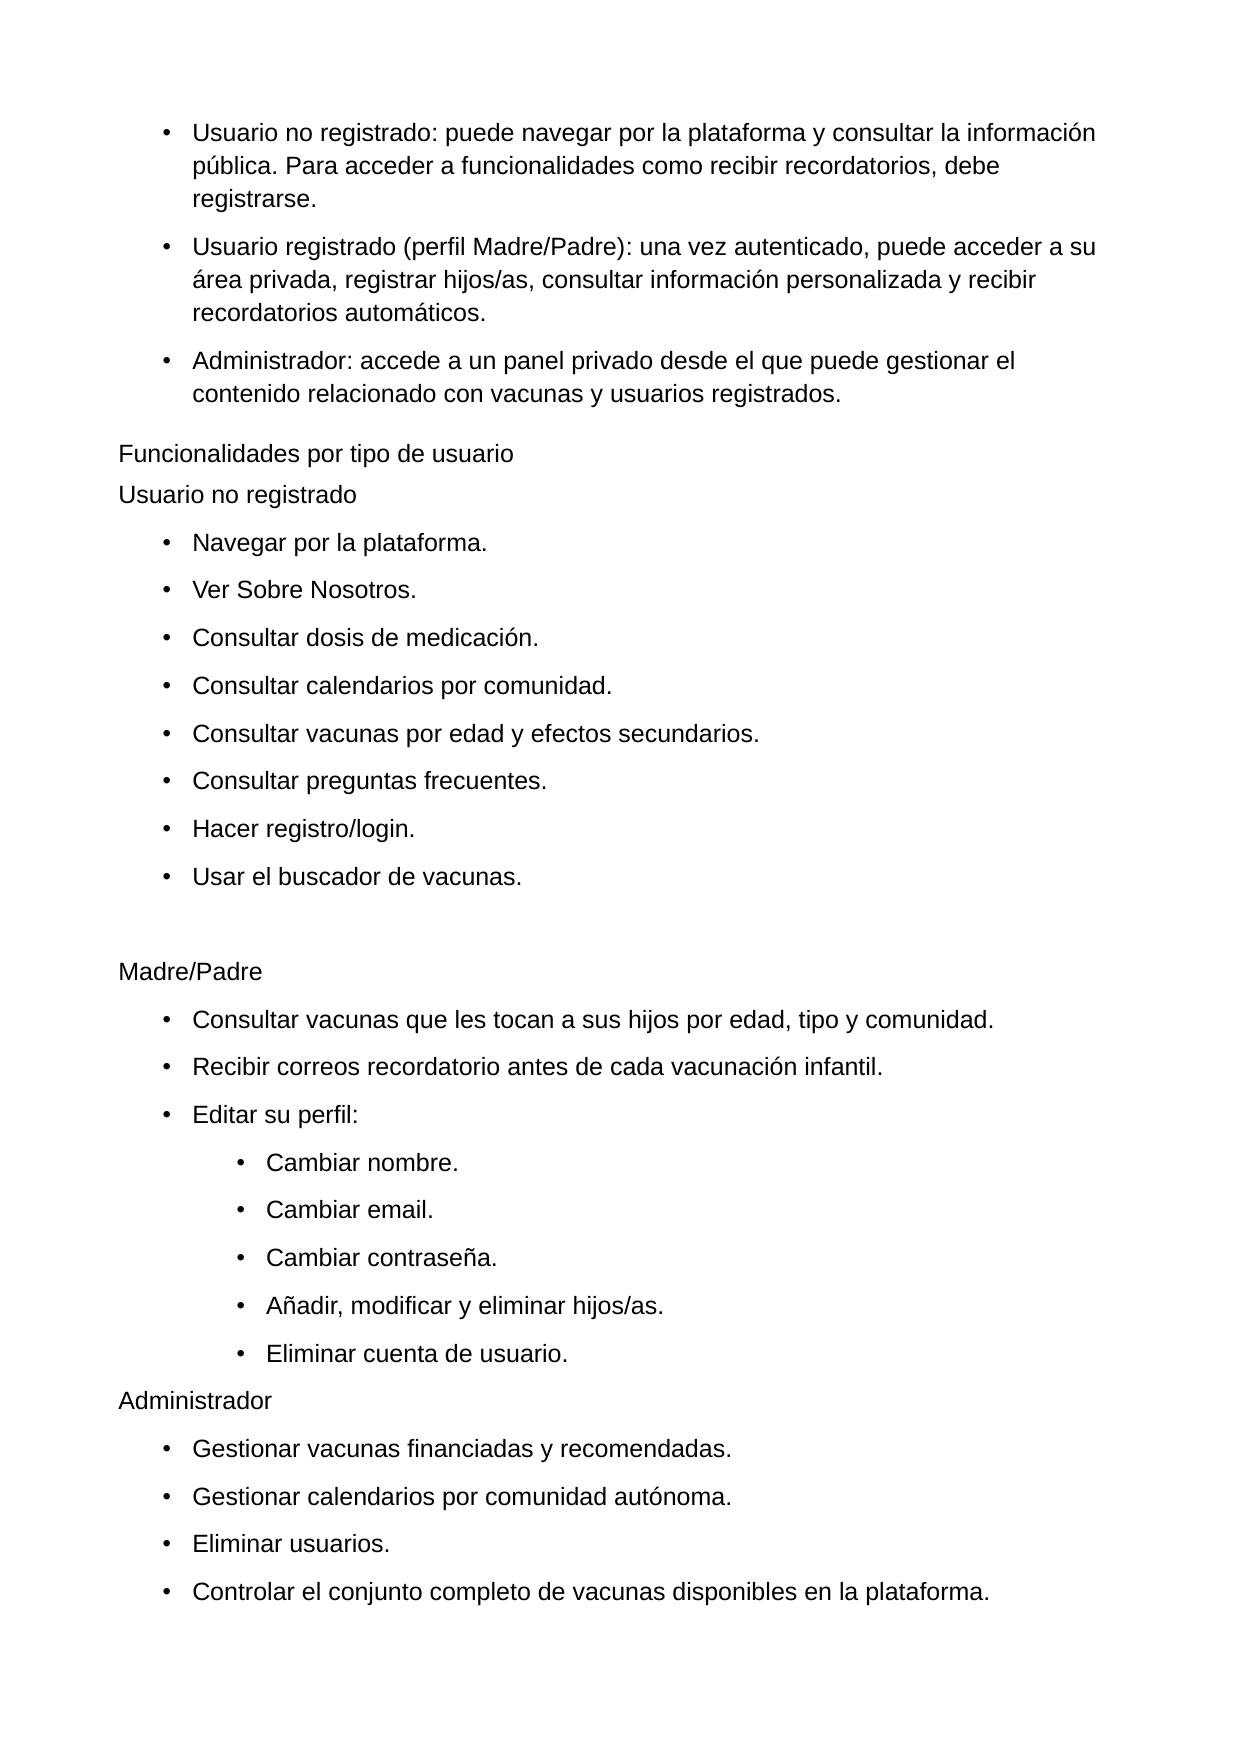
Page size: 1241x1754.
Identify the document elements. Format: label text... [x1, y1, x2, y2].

list Consultar preguntas frecuentes. [162, 766, 1122, 795]
list Ver Sobre Nosotros. [162, 575, 1122, 604]
list Gestionar vacunas financiadas y recomendadas. [162, 1434, 1122, 1463]
list Cambiar nombre. [236, 1148, 1122, 1177]
text Madre/Padre [118, 957, 1122, 986]
list Controlar el conjunto completo de vacunas disponibles en la plataforma. [162, 1577, 1122, 1606]
subtitle Funcionalidades por tipo de usuario [118, 439, 1122, 468]
list Hacer registro/login. [162, 814, 1122, 843]
list Eliminar cuenta de usuario. [236, 1338, 1122, 1367]
list Consultar vacunas que les tocan a sus hijos por edad, tipo y comunidad. [162, 1004, 1122, 1033]
list Cambiar email. [236, 1195, 1122, 1224]
list Eliminar usuarios. [162, 1529, 1122, 1558]
list Usar el buscador de vacunas. [162, 862, 1122, 891]
list Navegar por la plataforma. [162, 528, 1122, 557]
list Consultar calendarios por comunidad. [162, 671, 1122, 700]
list Recibir correos recordatorio antes de cada vacunación infantil. [162, 1052, 1122, 1081]
list Consultar dosis de medicación. [162, 623, 1122, 652]
list Gestionar calendarios por comunidad autónoma. [162, 1482, 1122, 1510]
list Añadir, modificar y eliminar hijos/as. [236, 1291, 1122, 1320]
list Editar su perfil: [162, 1100, 1122, 1129]
list Usuario no registrado: puede navegar por la plataforma y consultar la información pública. Para acceder a funcionalidades como recibir recordatorios, debe registrarse. [162, 118, 1122, 213]
text Usuario no registrado [118, 480, 1122, 509]
list Administrador: accede a un panel privado desde el que puede gestionar el contenido relacionado con vacunas y usuarios registrados. [162, 346, 1122, 407]
text Administrador [118, 1386, 1122, 1415]
list Cambiar contraseña. [236, 1243, 1122, 1272]
list Consultar vacunas por edad y efectos secundarios. [162, 718, 1122, 747]
list Usuario registrado (perfil Madre/Padre): una vez autenticado, puede acceder a su área privada, registrar hijos/as, consultar información personalizada y recibir recordatorios automáticos. [162, 232, 1122, 327]
